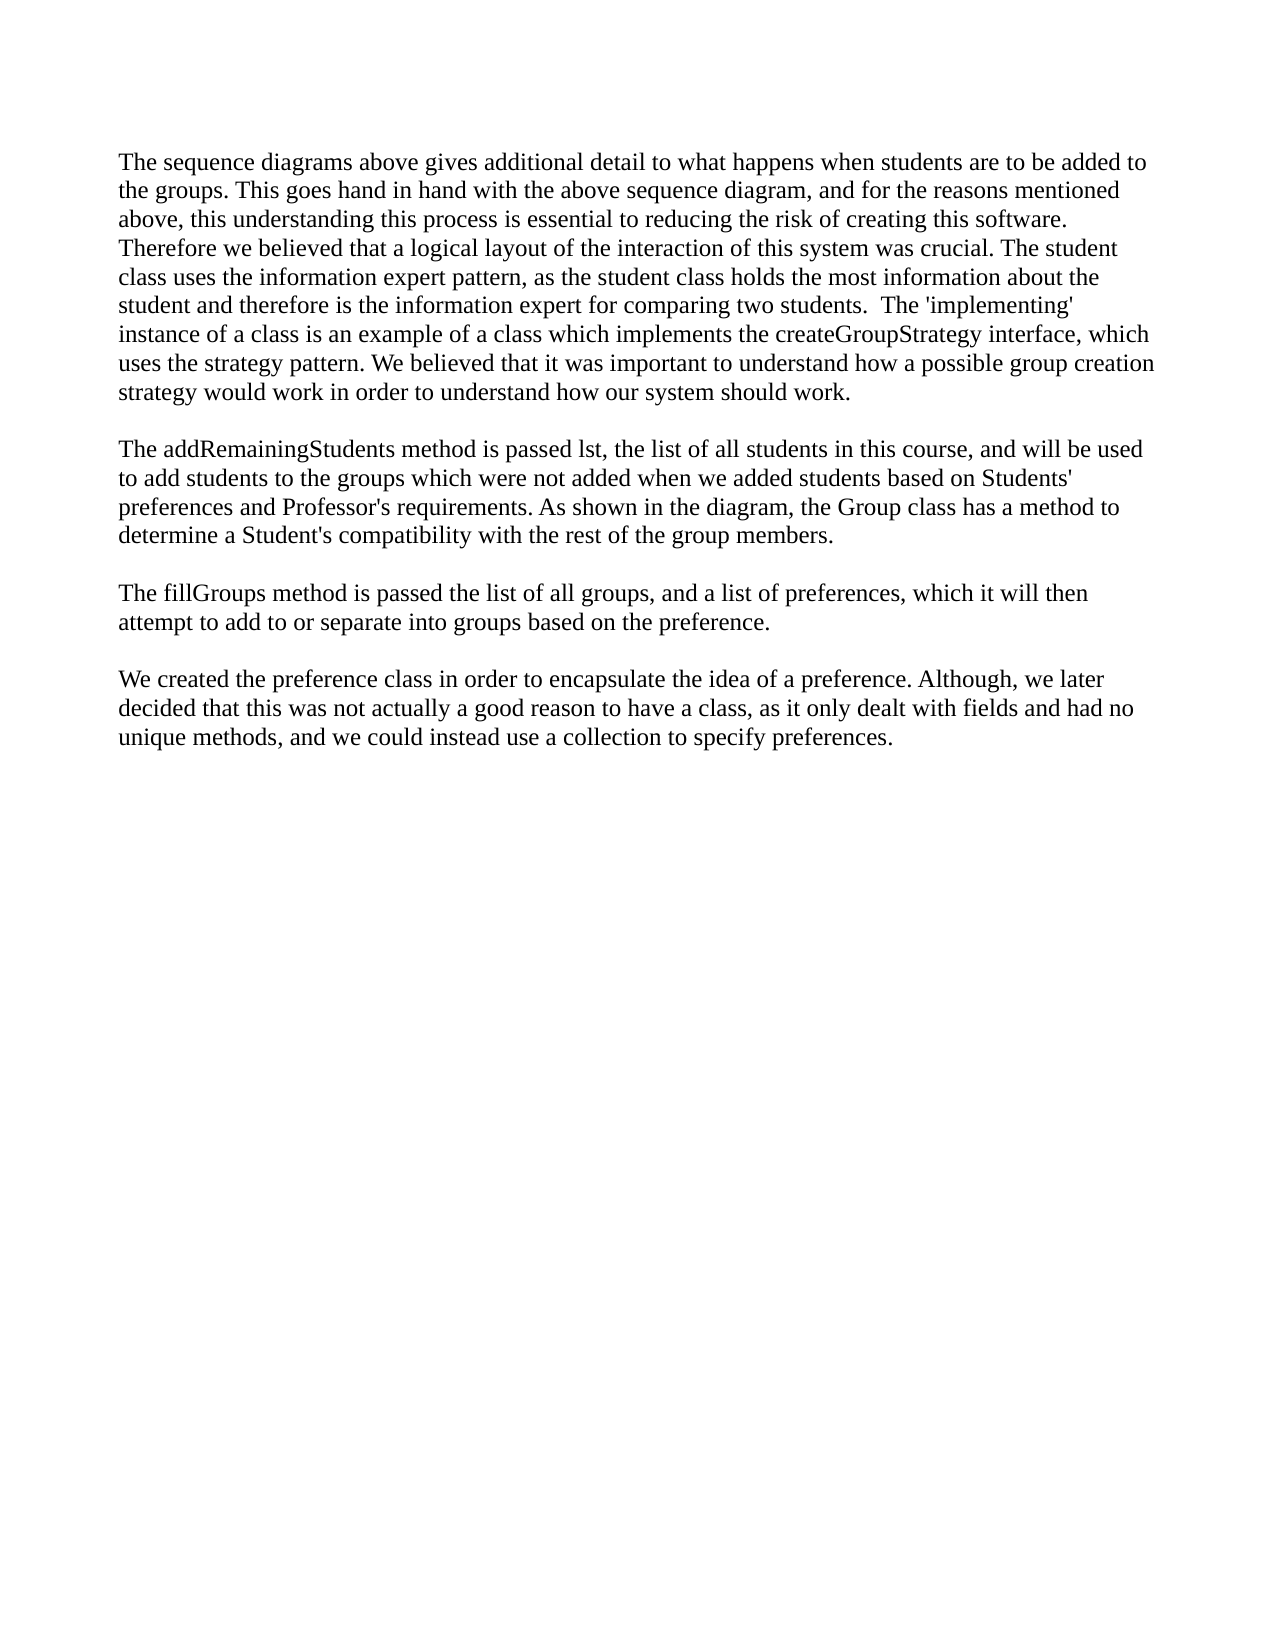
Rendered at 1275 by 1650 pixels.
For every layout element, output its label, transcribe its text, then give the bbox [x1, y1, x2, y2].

text We created the preference class in order to encapsulate the idea of a preference. Although, we later decided that this was not actually a good reason to have a class, as it only dealt with fields and had no unique methods, and we could instead use a collection to specify preferences. [118, 664, 1157, 751]
text The fillGroups method is passed the list of all groups, and a list of preferences, which it will then attempt to add to or separate into groups based on the preference. [118, 578, 1157, 636]
text The sequence diagrams above gives additional detail to what happens when students are to be added to the groups. This goes hand in hand with the above sequence diagram, and for the reasons mentioned above, this understanding this process is essential to reducing the risk of creating this software. Therefore we believed that a logical layout of the interaction of this system was crucial. The student class uses the information expert pattern, as the student class holds the most information about the student and therefore is the information expert for comparing two students. The 'implementing' instance of a class is an example of a class which implements the createGroupStrategy interface, which uses the strategy pattern. We believed that it was important to understand how a possible group creation strategy would work in order to understand how our system should work. [118, 147, 1157, 406]
text The addRemainingStudents method is passed lst, the list of all students in this course, and will be used to add students to the groups which were not added when we added students based on Students' preferences and Professor's requirements. As shown in the diagram, the Group class has a method to determine a Student's compatibility with the rest of the group members. [118, 434, 1157, 549]
